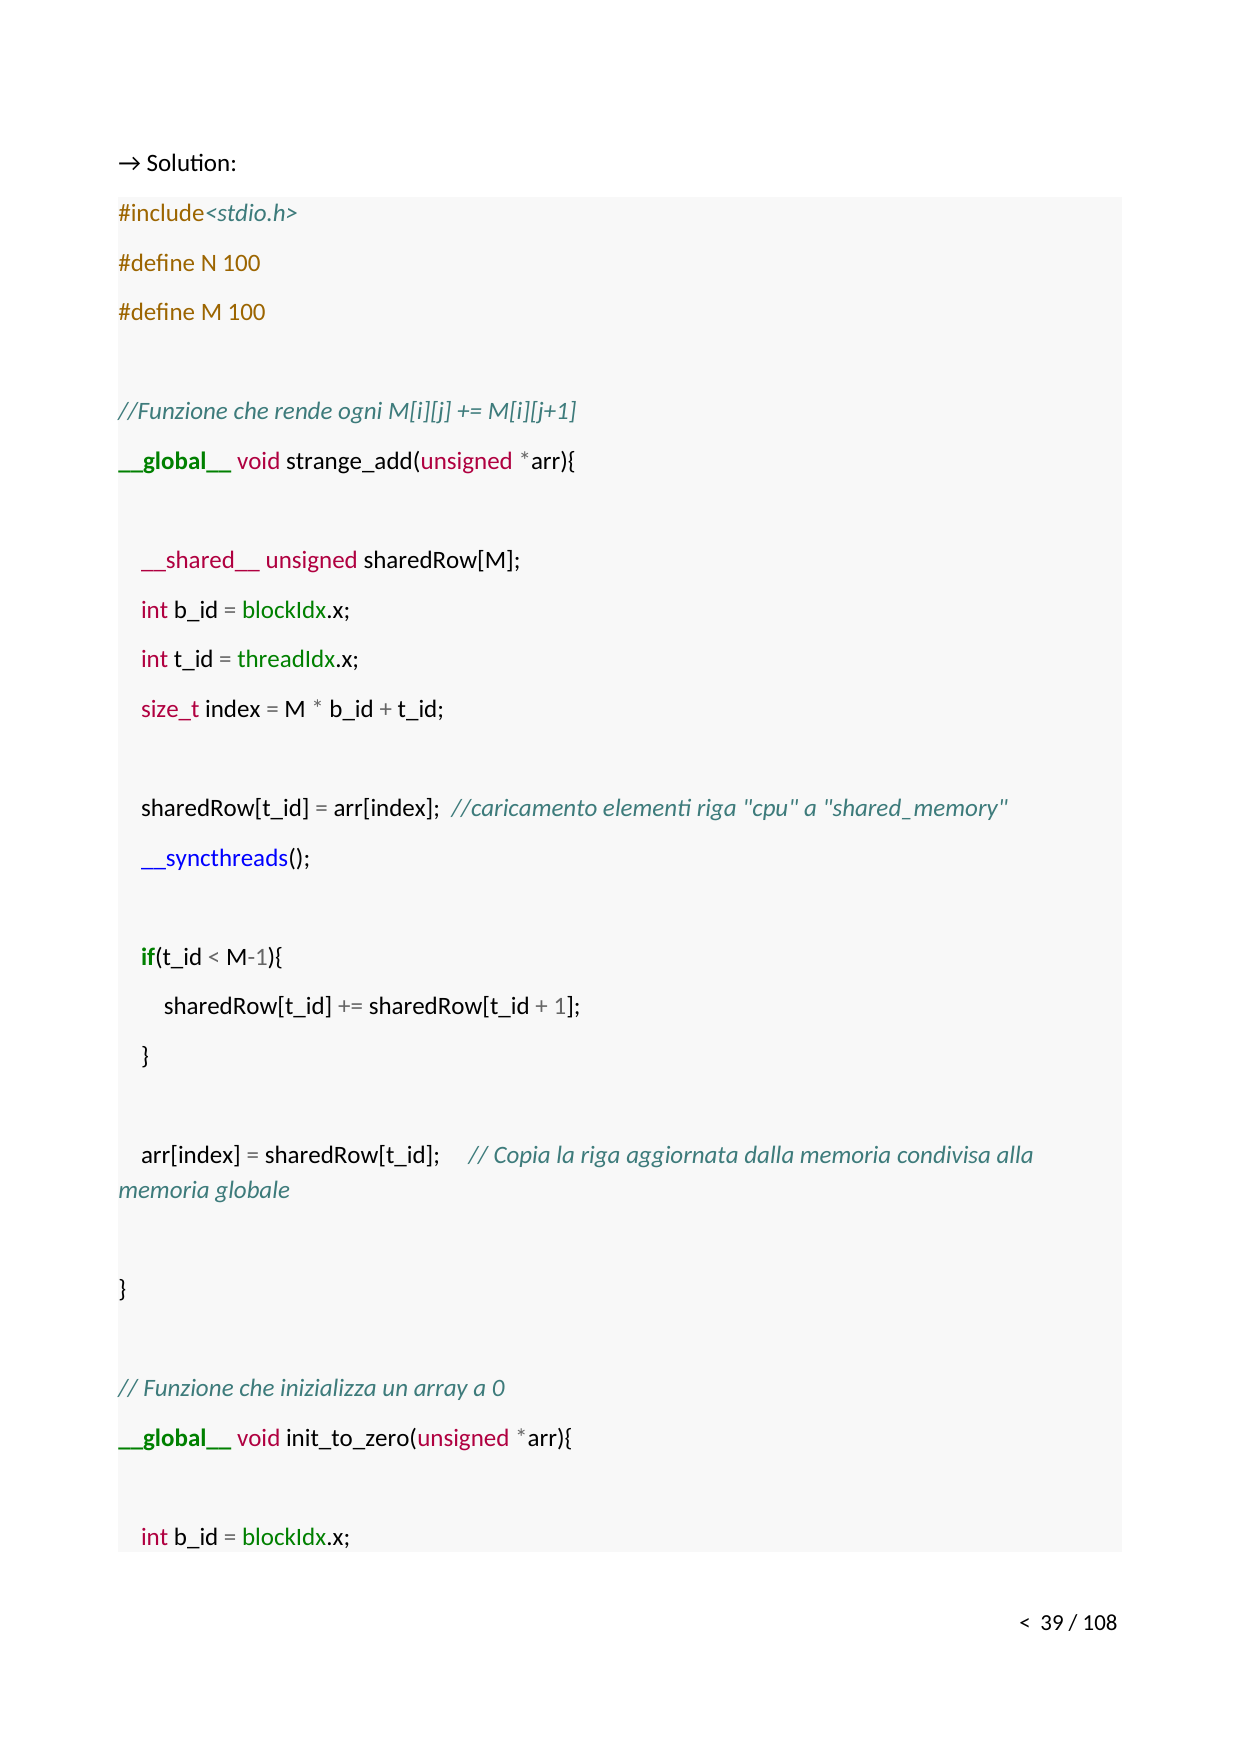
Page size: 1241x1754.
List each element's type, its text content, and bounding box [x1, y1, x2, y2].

text int b_id = blockIdx.x; [118, 594, 1122, 624]
text int b_id = blockIdx.x; [118, 1521, 1122, 1552]
text #define M 100 [118, 296, 1122, 327]
text // Funzione che inizializza un array a 0 [118, 1373, 1122, 1403]
text size_t index = M * b_id + t_id; [118, 693, 1122, 723]
text __shared__ unsigned sharedRow[M]; [118, 544, 1122, 575]
text } [118, 1273, 1122, 1304]
text __global__ void strange_add(unsigned *arr){ [118, 445, 1122, 476]
text → Solution: [118, 148, 1122, 178]
text //Funzione che rende ogni M[i][j] += M[i][j+1] [118, 396, 1122, 426]
text #define N 100 [118, 247, 1122, 277]
text } [118, 1040, 1122, 1071]
text int t_id = threadIdx.x; [118, 643, 1122, 674]
text if(t_id < M-1){ [118, 941, 1122, 971]
text sharedRow[t_id] += sharedRow[t_id + 1]; [118, 991, 1122, 1021]
text arr[index] = sharedRow[t_id]; // Copia la riga aggiornata dalla memoria condivisa alla memoria globale [118, 1139, 1122, 1205]
text sharedRow[t_id] = arr[index]; //caricamento elementi riga "cpu" a "shared_memory" [118, 792, 1122, 823]
text __syncthreads(); [118, 842, 1122, 872]
text #include<stdio.h> [118, 197, 1122, 228]
text __global__ void init_to_zero(unsigned *arr){ [118, 1422, 1122, 1453]
